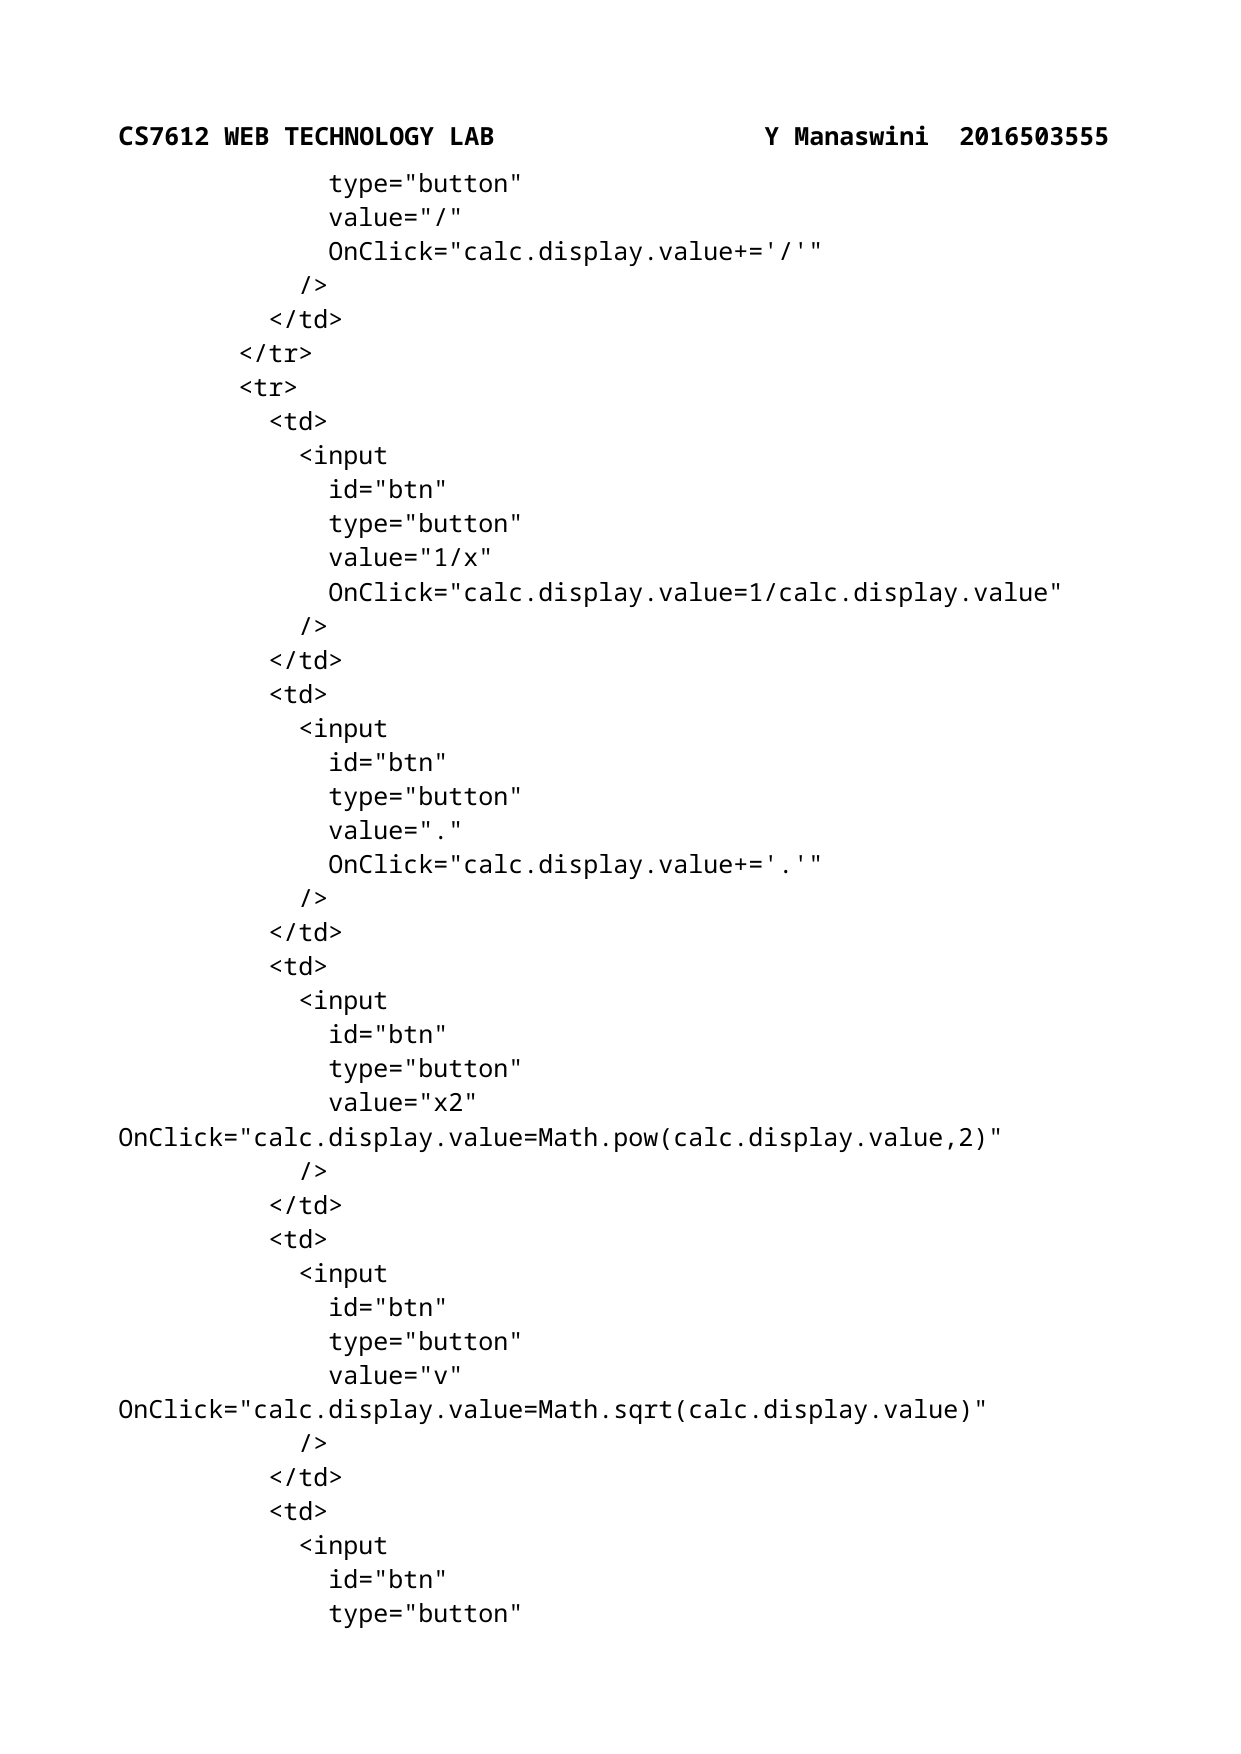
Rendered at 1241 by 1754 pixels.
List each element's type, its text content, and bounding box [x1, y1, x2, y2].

text /> [118, 1426, 1122, 1460]
text <td> [118, 1221, 1122, 1255]
text <input [118, 438, 1122, 472]
text value="/" [118, 199, 1122, 233]
text <td> [118, 1494, 1122, 1528]
text /> [118, 1153, 1122, 1187]
text <input [118, 1255, 1122, 1289]
text <td> [118, 404, 1122, 438]
text type="button" [118, 1596, 1122, 1630]
text OnClick="calc.display.value+='/'" [118, 233, 1122, 268]
text value="x2" [118, 1085, 1122, 1119]
text <td> [118, 676, 1122, 710]
text </td> [118, 642, 1122, 676]
text id="btn" [118, 744, 1122, 778]
text OnClick="calc.display.value=Math.sqrt(calc.display.value)" [118, 1392, 1122, 1426]
text id="btn" [118, 1562, 1122, 1596]
text </td> [118, 1187, 1122, 1221]
text value="." [118, 813, 1122, 847]
text id="btn" [118, 1289, 1122, 1323]
text </td> [118, 302, 1122, 336]
text type="button" [118, 506, 1122, 540]
text /> [118, 608, 1122, 642]
text type="button" [118, 165, 1122, 199]
text type="button" [118, 778, 1122, 813]
text value="v" [118, 1358, 1122, 1392]
text /> [118, 881, 1122, 915]
text <input [118, 1528, 1122, 1562]
text /> [118, 268, 1122, 302]
text </td> [118, 915, 1122, 949]
text <input [118, 710, 1122, 744]
text </td> [118, 1460, 1122, 1494]
text <td> [118, 949, 1122, 983]
text OnClick="calc.display.value+='.'" [118, 847, 1122, 881]
text type="button" [118, 1323, 1122, 1358]
text id="btn" [118, 1017, 1122, 1051]
text <tr> [118, 370, 1122, 404]
text OnClick="calc.display.value=Math.pow(calc.display.value,2)" [118, 1119, 1122, 1153]
text </tr> [118, 336, 1122, 370]
text OnClick="calc.display.value=1/calc.display.value" [118, 574, 1122, 608]
text id="btn" [118, 472, 1122, 506]
text <input [118, 983, 1122, 1017]
text type="button" [118, 1051, 1122, 1085]
text value="1/x" [118, 540, 1122, 574]
